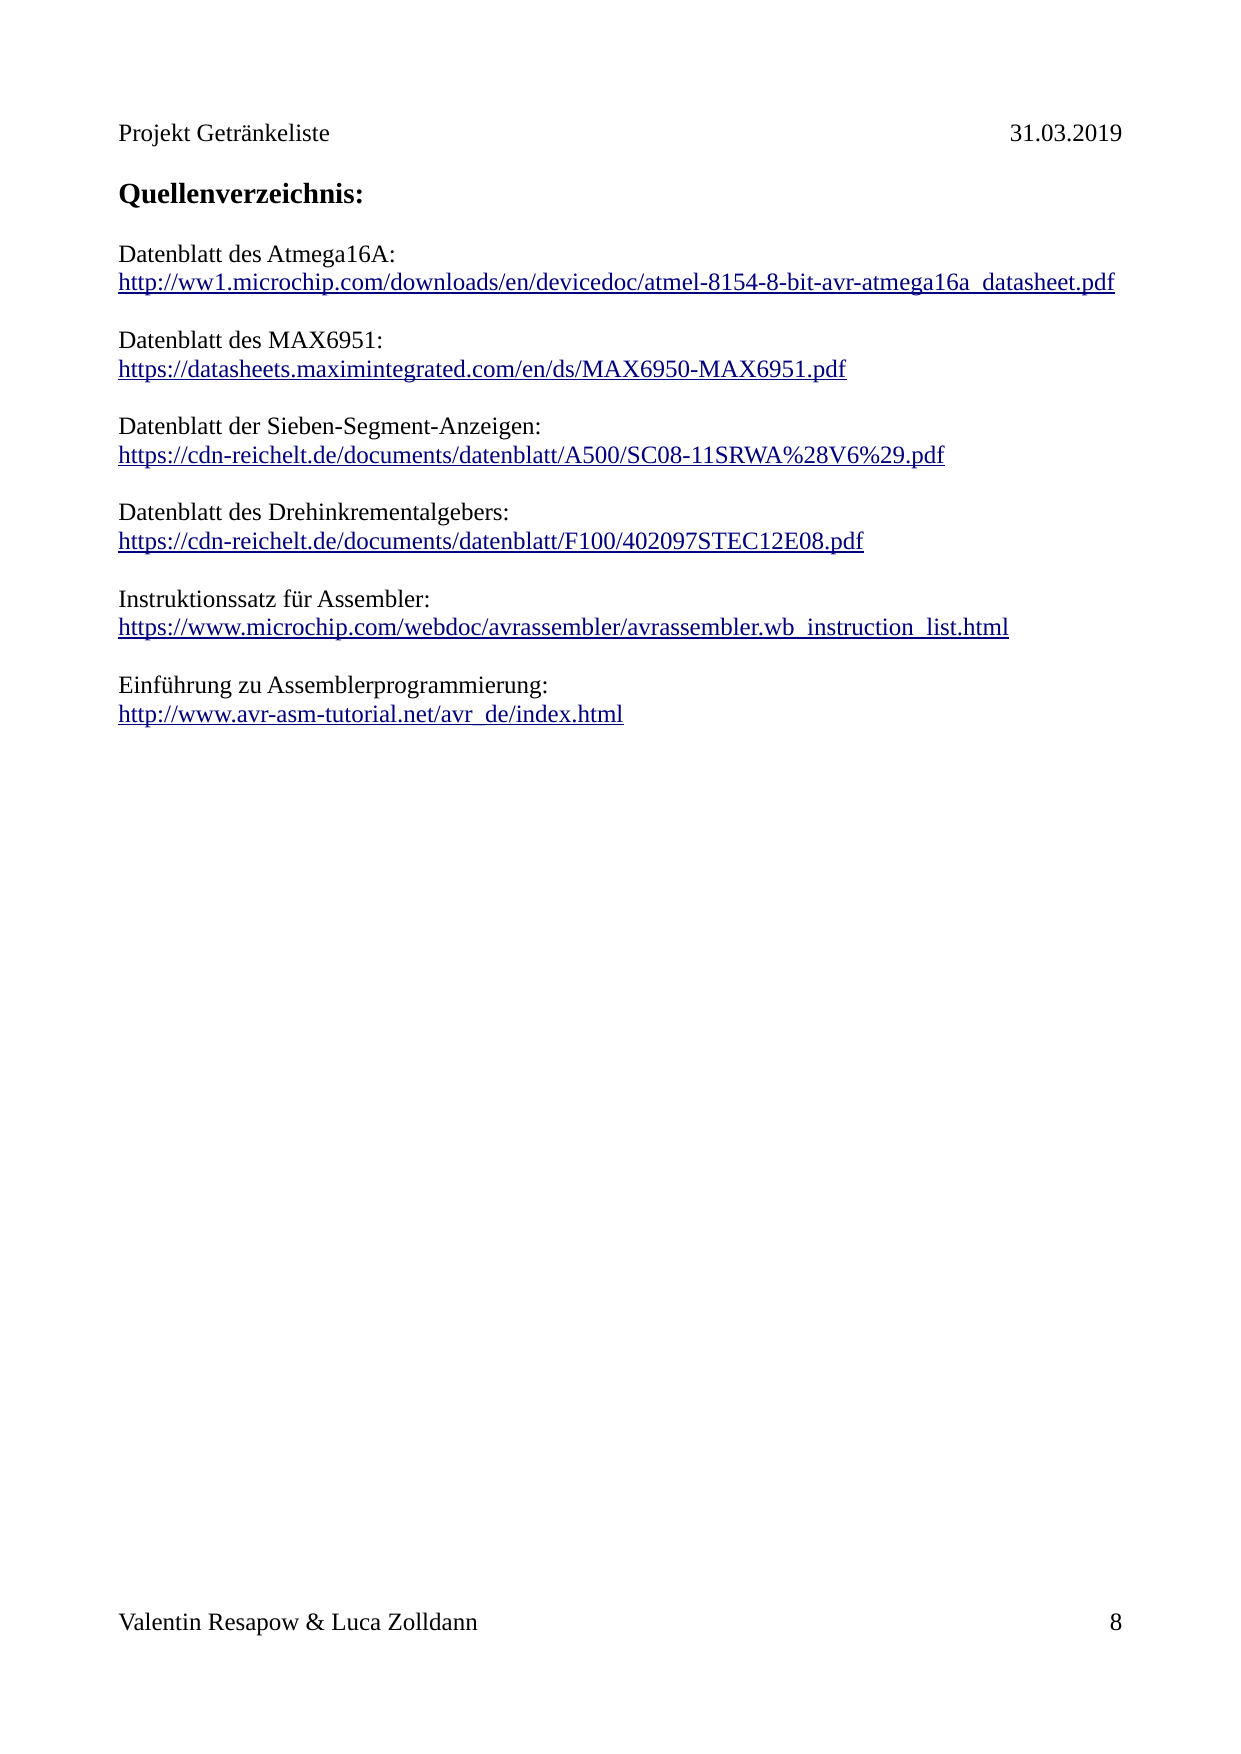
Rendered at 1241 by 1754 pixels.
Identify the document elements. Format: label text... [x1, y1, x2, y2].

text Instruktionssatz für Assembler: [118, 584, 1122, 612]
text Datenblatt des MAX6951: [118, 325, 1122, 354]
text http://ww1.microchip.com/downloads/en/devicedoc/atmel-8154-8-bit-avr-atmega16a_datasheet.pdf [118, 267, 1122, 296]
text Datenblatt des Atmega16A: [118, 239, 1122, 267]
text Datenblatt des Drehinkrementalgebers: [118, 497, 1122, 526]
text http://www.avr-asm-tutorial.net/avr_de/index.html [118, 699, 1122, 727]
text Datenblatt der Sieben-Segment-Anzeigen: [118, 411, 1122, 440]
text https://datasheets.maximintegrated.com/en/ds/MAX6950-MAX6951.pdf [118, 354, 1122, 382]
text Quellenverzeichnis: [118, 176, 1122, 210]
text Einführung zu Assemblerprogrammierung: [118, 670, 1122, 699]
text https://www.microchip.com/webdoc/avrassembler/avrassembler.wb_instruction_list.html [118, 612, 1122, 641]
text https://cdn-reichelt.de/documents/datenblatt/A500/SC08-11SRWA%28V6%29.pdf [118, 440, 1122, 469]
text https://cdn-reichelt.de/documents/datenblatt/F100/402097STEC12E08.pdf [118, 526, 1122, 555]
